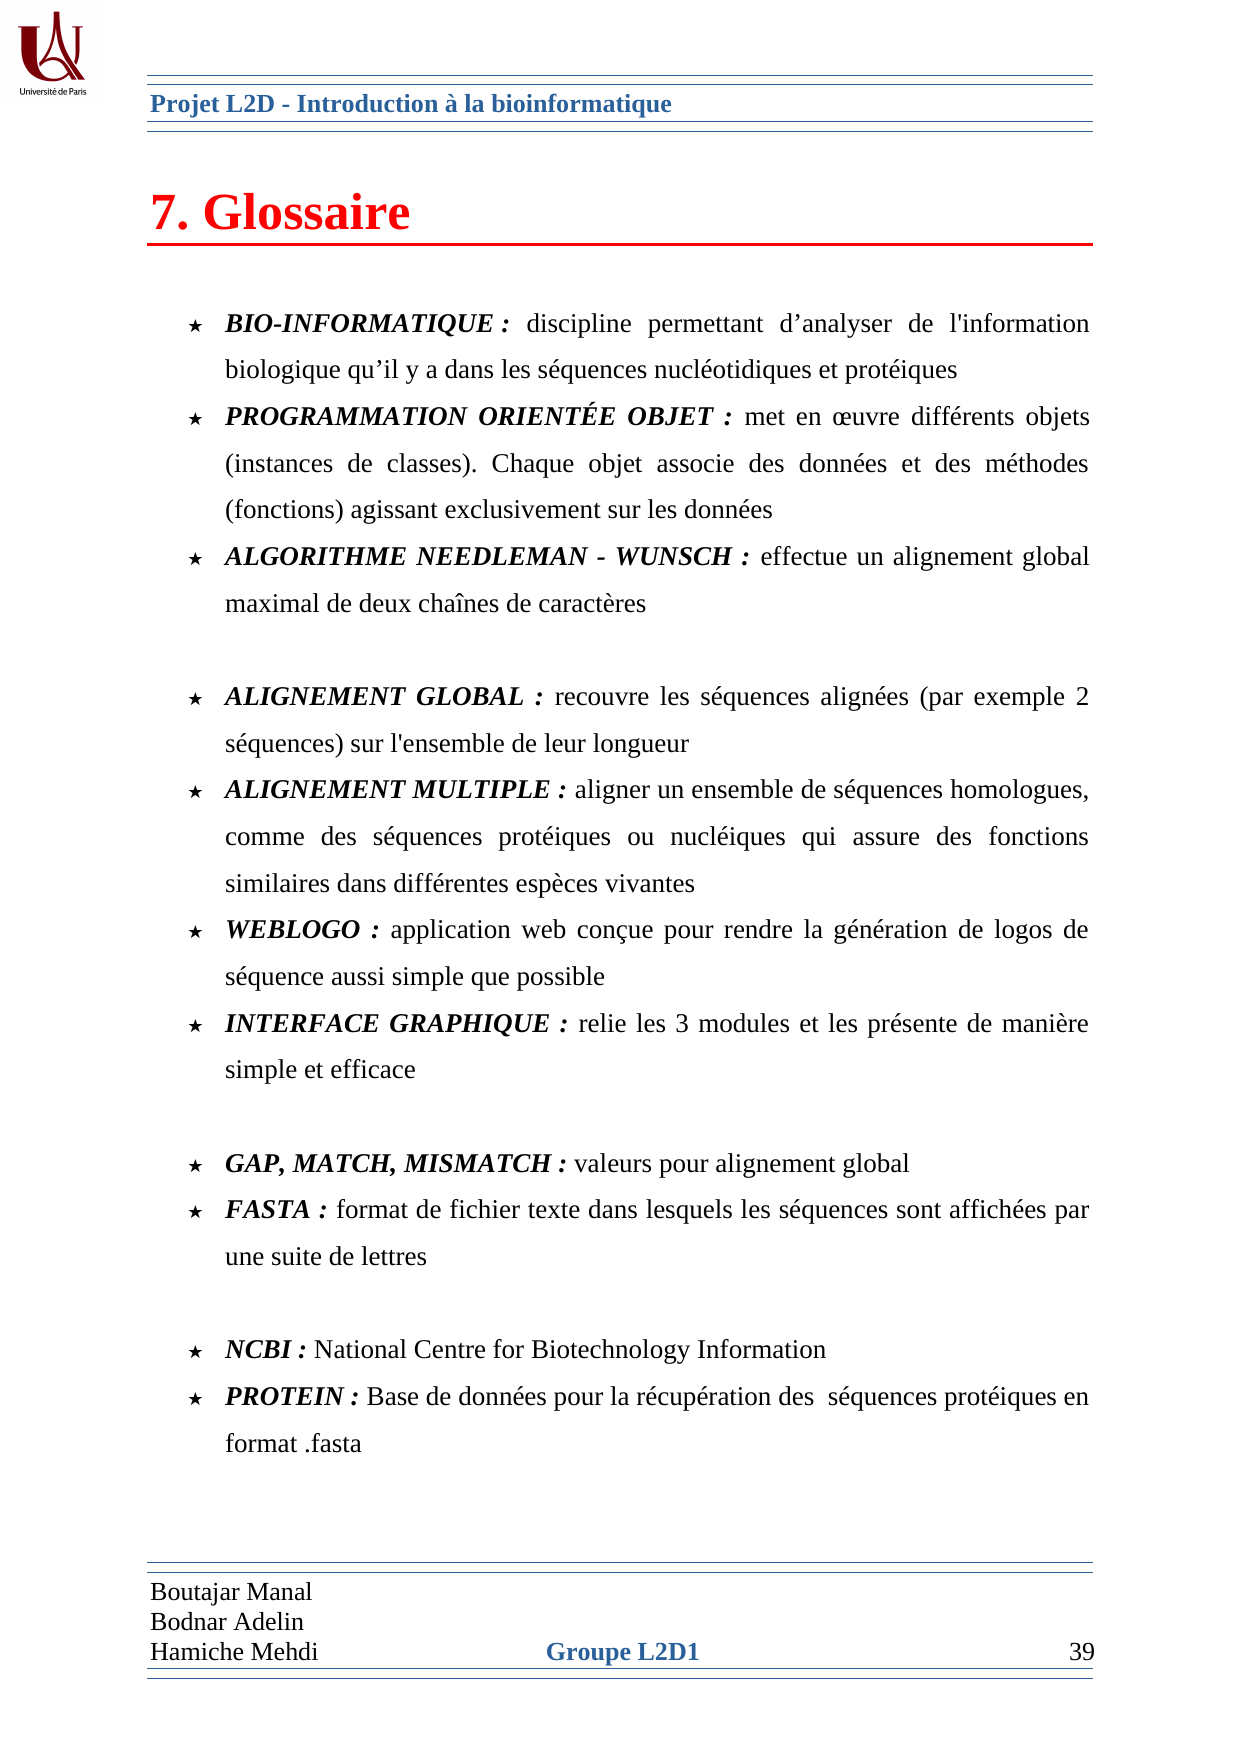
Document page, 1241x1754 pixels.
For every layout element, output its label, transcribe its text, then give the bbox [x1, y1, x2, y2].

list ALIGNEMENT GLOBAL : recouvre les séquences alignées (par exemple 2 séquences) sur l'ensemble de leur longueur [187, 680, 1090, 758]
list PROGRAMMATION ORIENTÉE OBJET : met en œuvre différents objets (instances de classes). Chaque objet associe des données et des méthodes (fonctions) agissant exclusivement sur les données [187, 400, 1090, 524]
picture [0, 0, 101, 107]
list PROTEIN : Base de données pour la récupération des séquences protéiques en format .fasta [187, 1380, 1090, 1458]
list ALGORITHME NEEDLEMAN - WUNSCH : effectue un alignement global maximal de deux chaînes de caractères [187, 540, 1090, 618]
subtitle 7. Glossaire [147, 178, 1093, 243]
list GAP, MATCH, MISMATCH : valeurs pour alignement global [187, 1147, 1090, 1178]
list BIO-INFORMATIQUE : discipline permettant d’analyser de l'information biologique qu’il y a dans les séquences nucléotidiques et protéiques [187, 307, 1090, 384]
list INTERFACE GRAPHIQUE : relie les 3 modules et les présente de manière simple et efficace [187, 1007, 1090, 1084]
list WEBLOGO : application web conçue pour rendre la génération de logos de séquence aussi simple que possible [187, 913, 1090, 991]
list NCBI : National Centre for Biotechnology Information [187, 1333, 1090, 1364]
list FASTA : format de fichier texte dans lesquels les séquences sont affichées par une suite de lettres [187, 1193, 1090, 1271]
list ALIGNEMENT MULTIPLE : aligner un ensemble de séquences homologues, comme des séquences protéiques ou nucléiques qui assure des fonctions similaires dans différentes espèces vivantes [187, 773, 1090, 898]
